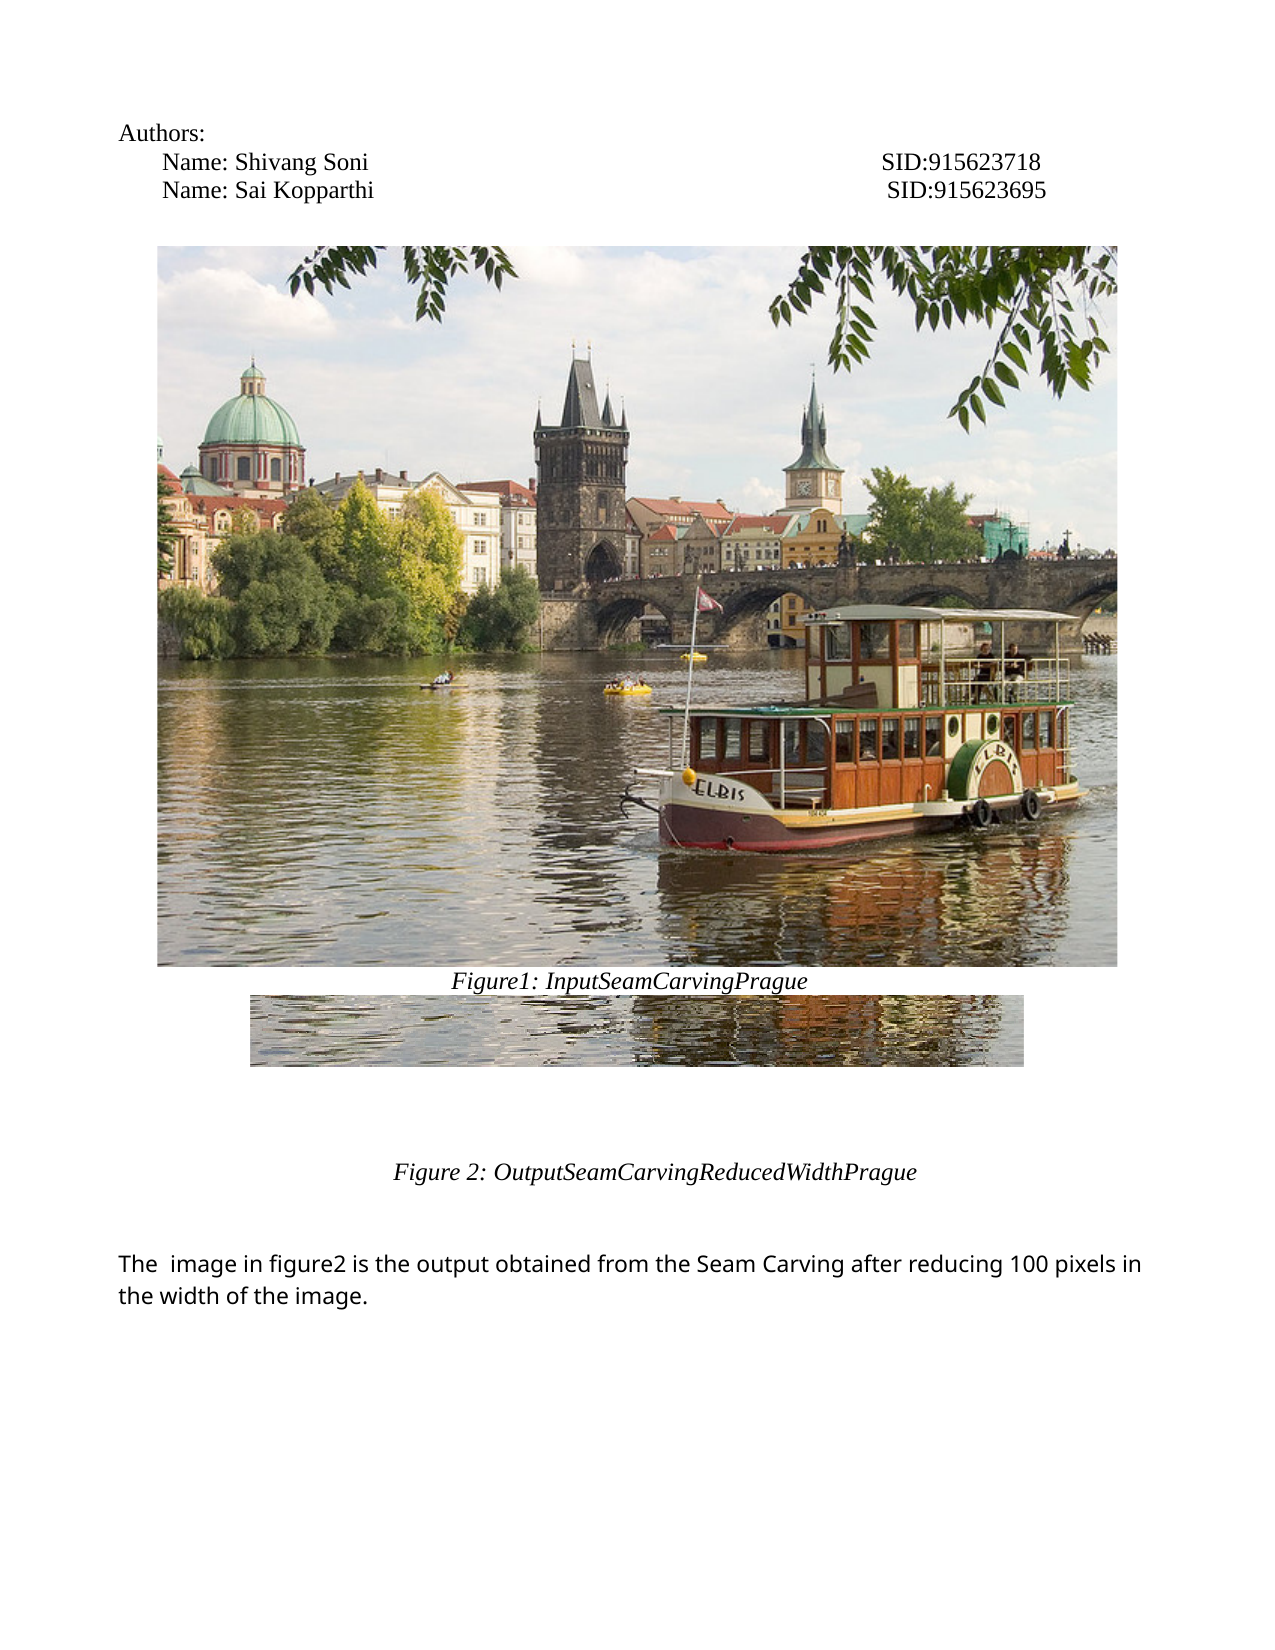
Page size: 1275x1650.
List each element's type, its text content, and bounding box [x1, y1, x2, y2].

text Figure1: InputSeamCarvingPrague [157, 967, 1117, 995]
text Figure 2: OutputSeamCarvingReducedWidthPrague [118, 1157, 1157, 1186]
picture [118, 246, 1157, 1157]
text The image in figure2 is the output obtained from the Seam Carving after reducing 100 pixels in the width of the image. [118, 1248, 1157, 1311]
